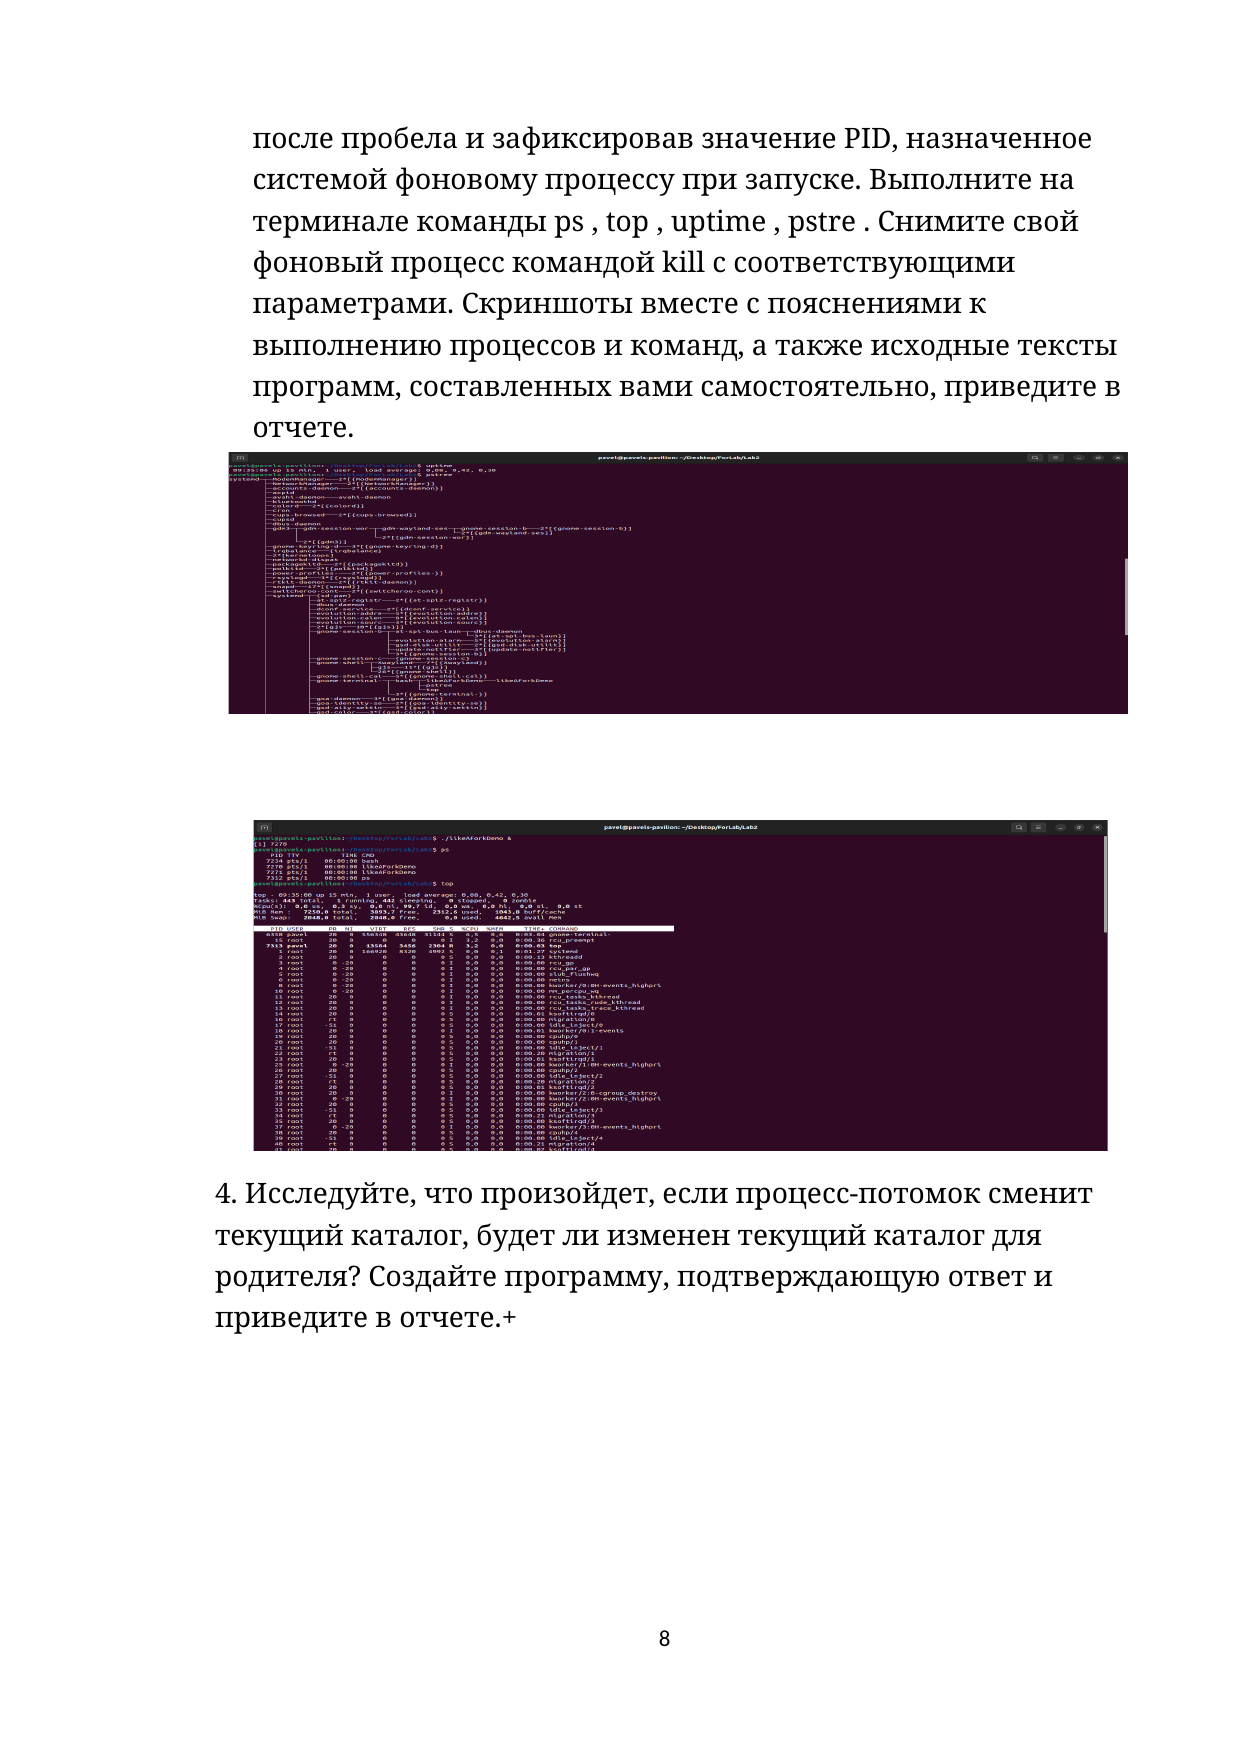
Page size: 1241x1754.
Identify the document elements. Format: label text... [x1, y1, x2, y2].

text после пробела и зафиксировав значение PID, назначенное системой фоновому процессу при запуске. Выполните на терминале команды ps , top , uptime , pstre . Снимите свой фоновый процесс командой kill с соответствующими параметрами. Скриншоты вместе с пояснениями к выполнению процессов и команд, а также исходные тексты программ, составленных вами самостоятельно, приведите в отчете. [215, 118, 1152, 446]
picture [253, 820, 1108, 1151]
list 4. Исследуйте, что произойдет, если процесс-потомок сменит текущий каталог, будет ли изменен текущий каталог для родителя? Создайте программу, подтверждающую ответ и приведите в отчете.+ [215, 795, 1152, 1336]
picture [228, 452, 1128, 714]
